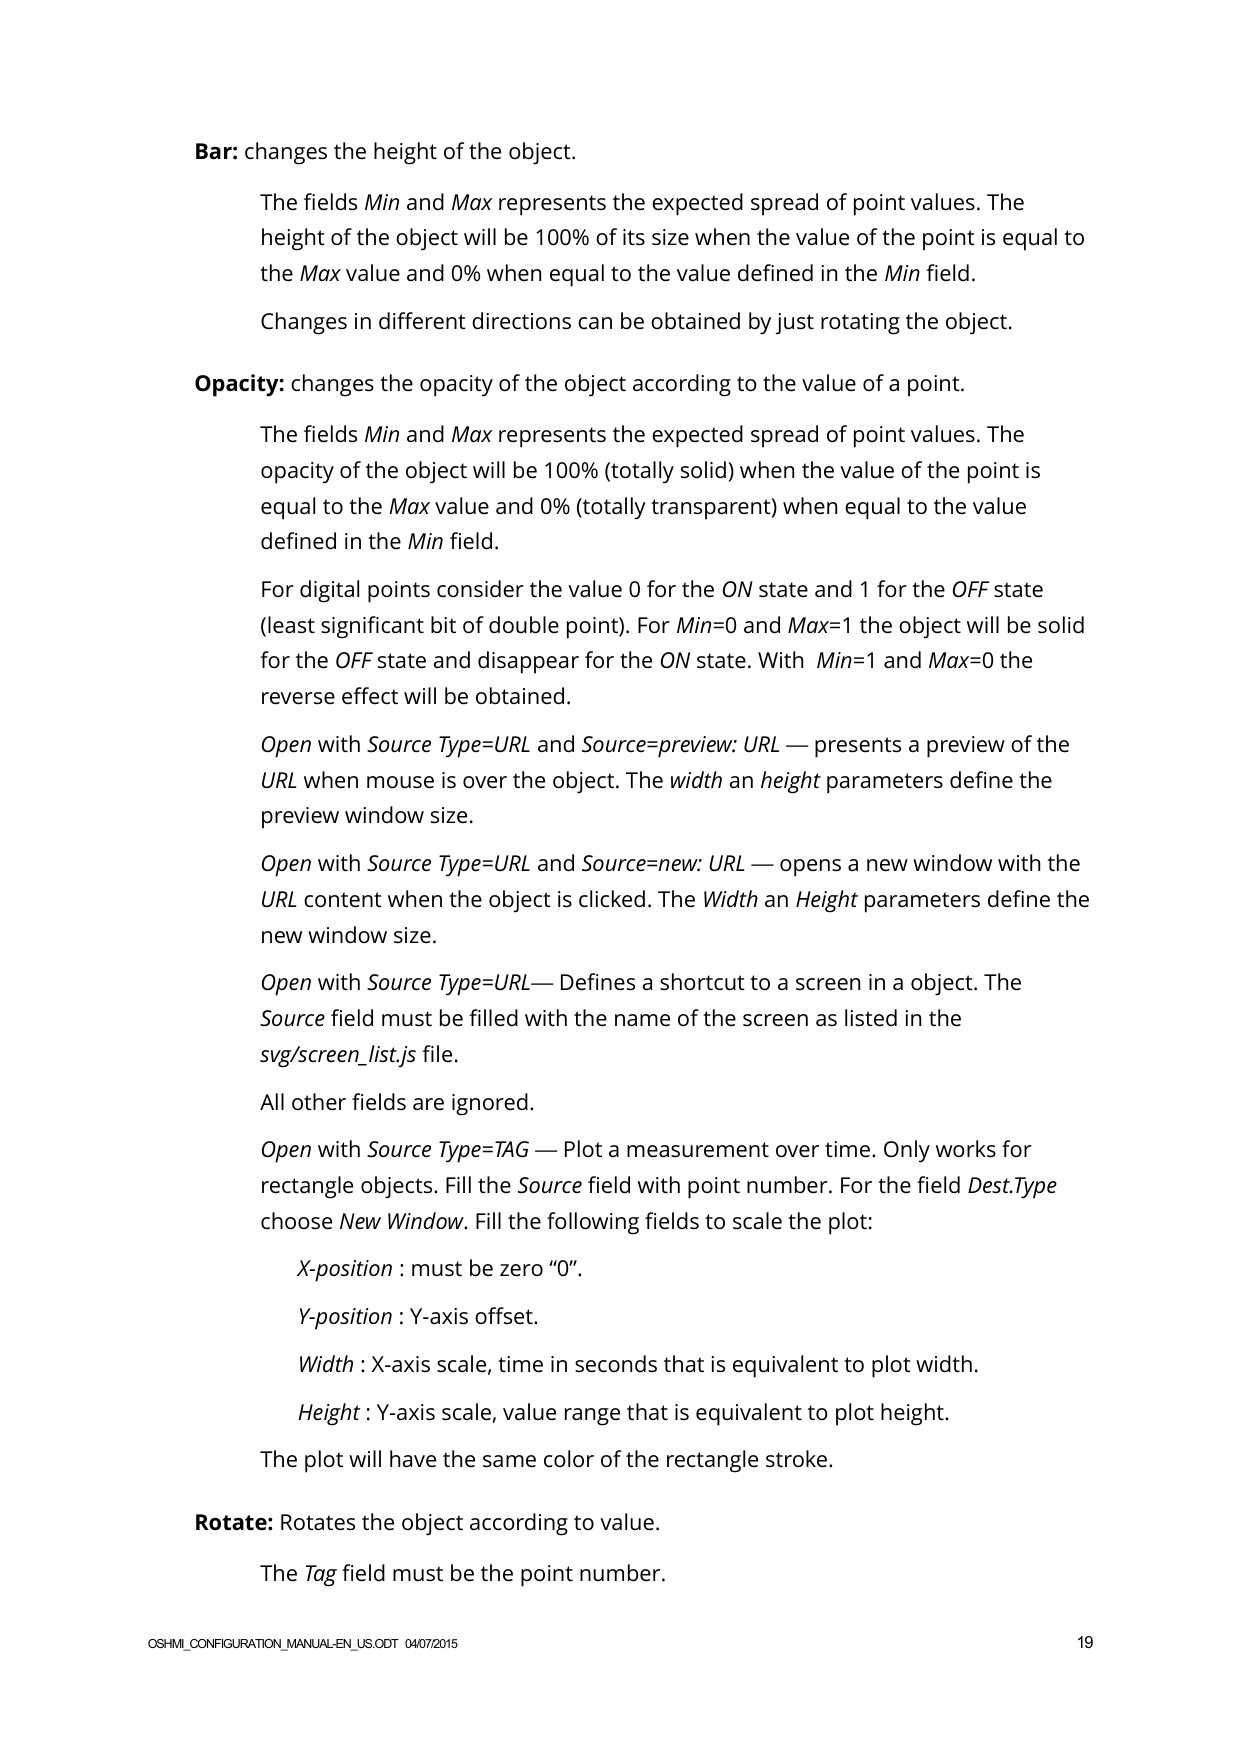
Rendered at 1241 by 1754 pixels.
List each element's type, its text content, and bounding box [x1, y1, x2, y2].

text Open with Source Type=URL— Defines a shortcut to a screen in a object. The Source field must be filled with the name of the screen as listed in the svg/screen_list.js file. [260, 967, 1093, 1068]
text Opacity: changes the opacity of the object according to the value of a point. [194, 368, 1093, 398]
text Rotate: Rotates the object according to value. [194, 1507, 1093, 1537]
text Height : Y-axis scale, value range that is equivalent to plot height. [298, 1396, 1093, 1426]
text X-position : must be zero “0”. [298, 1253, 1093, 1283]
text The Tag field must be the point number. [260, 1558, 1093, 1587]
text The plot will have the same color of the rectangle stroke. [260, 1444, 1093, 1474]
text Bar: changes the height of the object. [194, 136, 1093, 166]
text The fields Min and Max represents the expected spread of point values. The opacity of the object will be 100% (totally solid) when the value of the point is equal to the Max value and 0% (totally transparent) when equal to the value defined in the Min field. [260, 419, 1093, 556]
text For digital points consider the value 0 for the ON state and 1 for the OFF state (least significant bit of double point). For Min=0 and Max=1 the object will be solid for the OFF state and disappear for the ON state. With Min=1 and Max=0 the reverse effect will be obtained. [260, 574, 1093, 711]
text Open with Source Type=URL and Source=new: URL — opens a new window with the URL content when the object is clicked. The Width an Height parameters define the new window size. [260, 848, 1093, 949]
text The fields Min and Max represents the expected spread of point values. The height of the object will be 100% of its size when the value of the point is equal to the Max value and 0% when equal to the value defined in the Min field. [260, 187, 1093, 288]
text Width : X-axis scale, time in seconds that is equivalent to plot width. [298, 1349, 1093, 1378]
text Open with Source Type=TAG — Plot a measurement over time. Only works for rectangle objects. Fill the Source field with point number. For the field Dest.Type choose New Window. Fill the following fields to scale the plot: [260, 1134, 1093, 1235]
text All other fields are ignored. [260, 1086, 1093, 1116]
text Open with Source Type=URL and Source=preview: URL — presents a preview of the URL when mouse is over the object. The width an height parameters define the preview window size. [260, 729, 1093, 830]
text Y-position : Y-axis offset. [298, 1301, 1093, 1331]
text Changes in different directions can be obtained by just rotating the object. [260, 306, 1093, 336]
